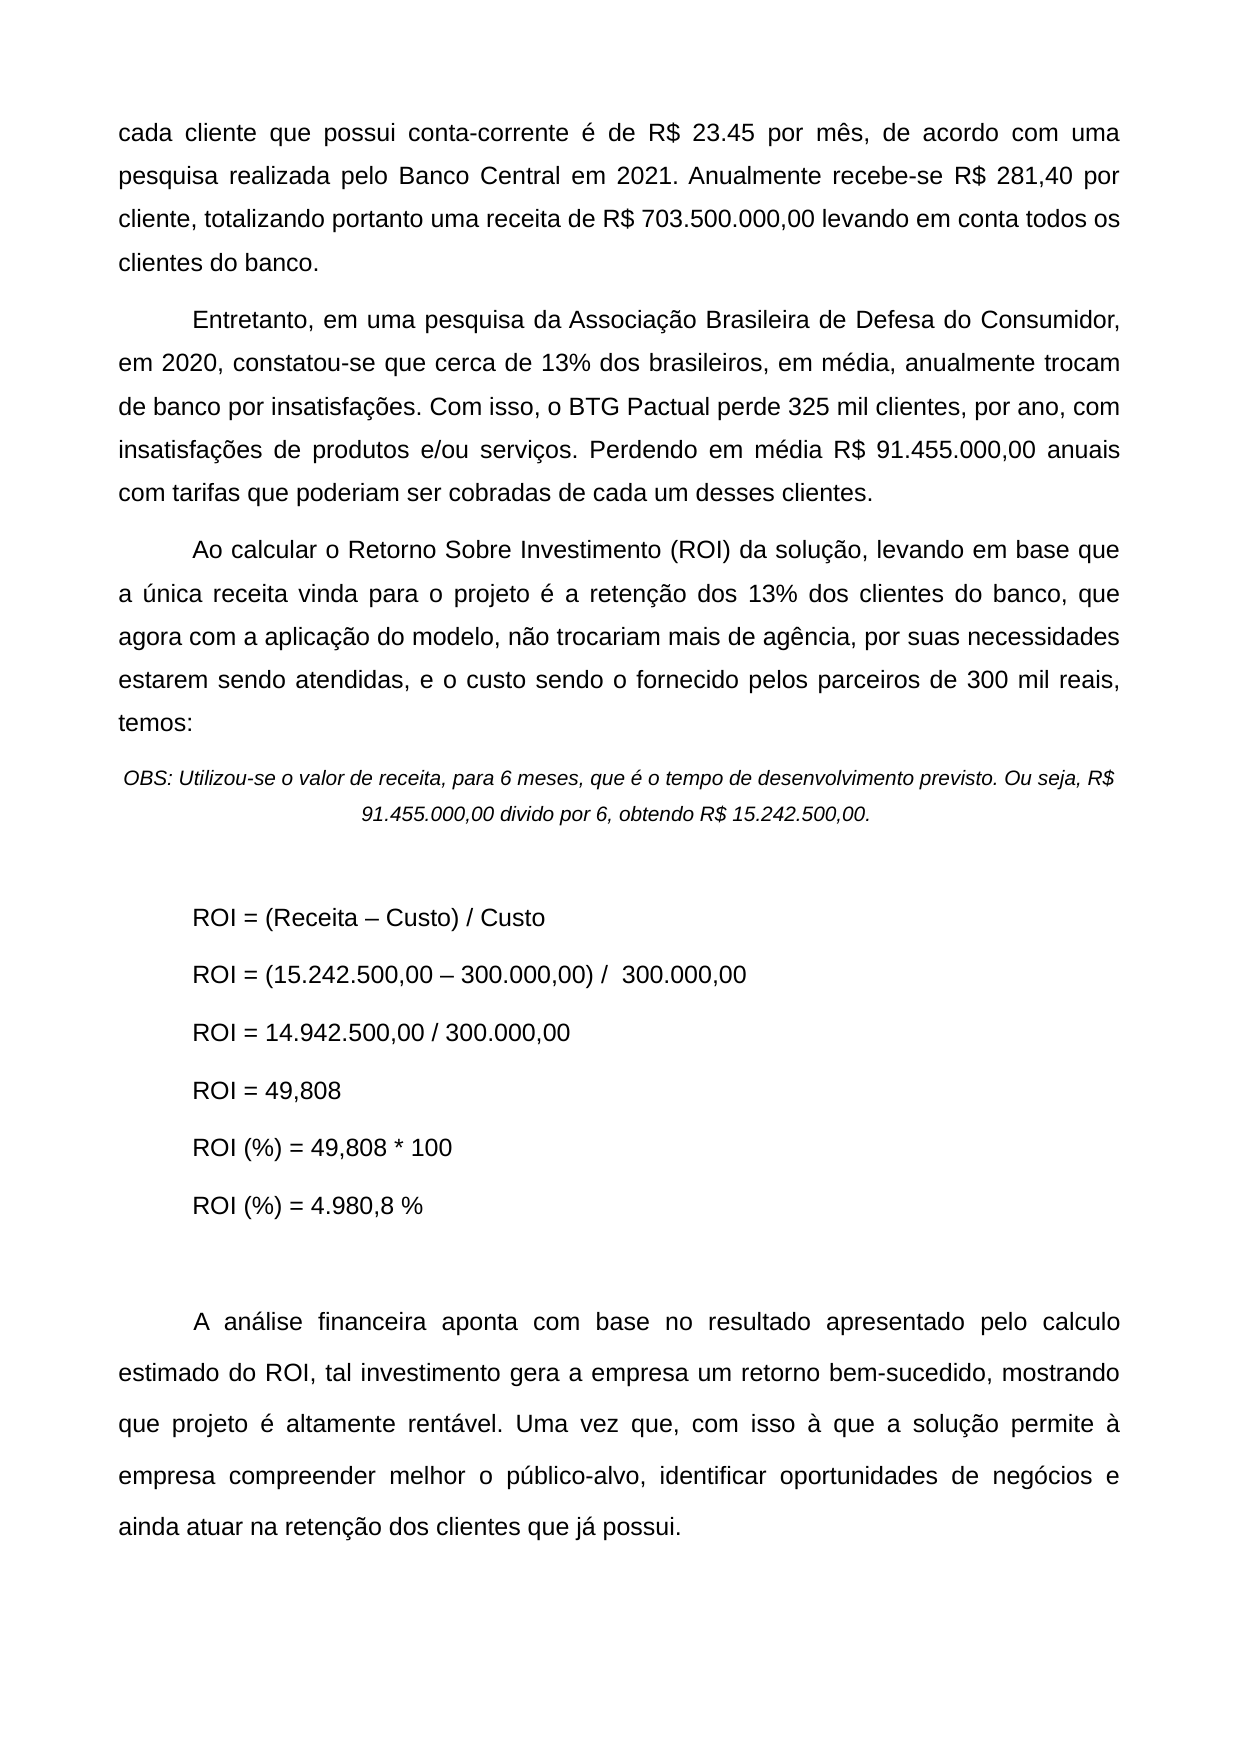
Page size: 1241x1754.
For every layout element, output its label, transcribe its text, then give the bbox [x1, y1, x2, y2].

text Entretanto, em uma pesquisa da Associação Brasileira de Defesa do Consumidor, em 2020, constatou-se que cerca de 13% dos brasileiros, em média, anualmente trocam de banco por insatisfações. Com isso, o BTG Pactual perde 325 mil clientes, por ano, com insatisfações de produtos e/ou serviços. Perdendo em média R$ 91.455.000,00 anuais com tarifas que poderiam ser cobradas de cada um desses clientes. [118, 305, 1122, 506]
text cada cliente que possui conta-corrente é de R$ 23.45 por mês, de acordo com uma pesquisa realizada pelo Banco Central em 2021. Anualmente recebe-se R$ 281,40 por cliente, totalizando portanto uma receita de R$ 703.500.000,00 levando em conta todos os clientes do banco. [118, 118, 1122, 276]
text ROI (%) = 4.980,8 % [118, 1191, 1122, 1220]
text ROI = (Receita – Custo) / Custo [118, 903, 1122, 931]
text Ao calcular o Retorno Sobre Investimento (ROI) da solução, levando em base que a única receita vinda para o projeto é a retenção dos 13% dos clientes do banco, que agora com a aplicação do modelo, não trocariam mais de agência, por suas necessidades estarem sendo atendidas, e o custo sendo o fornecido pelos parceiros de 300 mil reais, temos: [118, 535, 1122, 737]
text A análise financeira aponta com base no resultado apresentado pelo calculo estimado do ROI, tal investimento gera a empresa um retorno bem-sucedido, mostrando que projeto é altamente rentável. Uma vez que, com isso à que a solução permite à empresa compreender melhor o público-alvo, identificar oportunidades de negócios e ainda atuar na retenção dos clientes que já possui. [118, 1307, 1122, 1541]
text ROI = 14.942.500,00 / 300.000,00 [118, 1018, 1122, 1047]
text ROI = 49,808 [118, 1076, 1122, 1104]
text OBS: Utilizou-se o valor de receita, para 6 meses, que é o tempo de desenvolvimento previsto. Ou seja, R$ 91.455.000,00 divido por 6, obtendo R$ 15.242.500,00. [118, 766, 1122, 826]
text ROI = (15.242.500,00 – 300.000,00) / 300.000,00 [118, 960, 1122, 989]
text ROI (%) = 49,808 * 100 [118, 1133, 1122, 1162]
